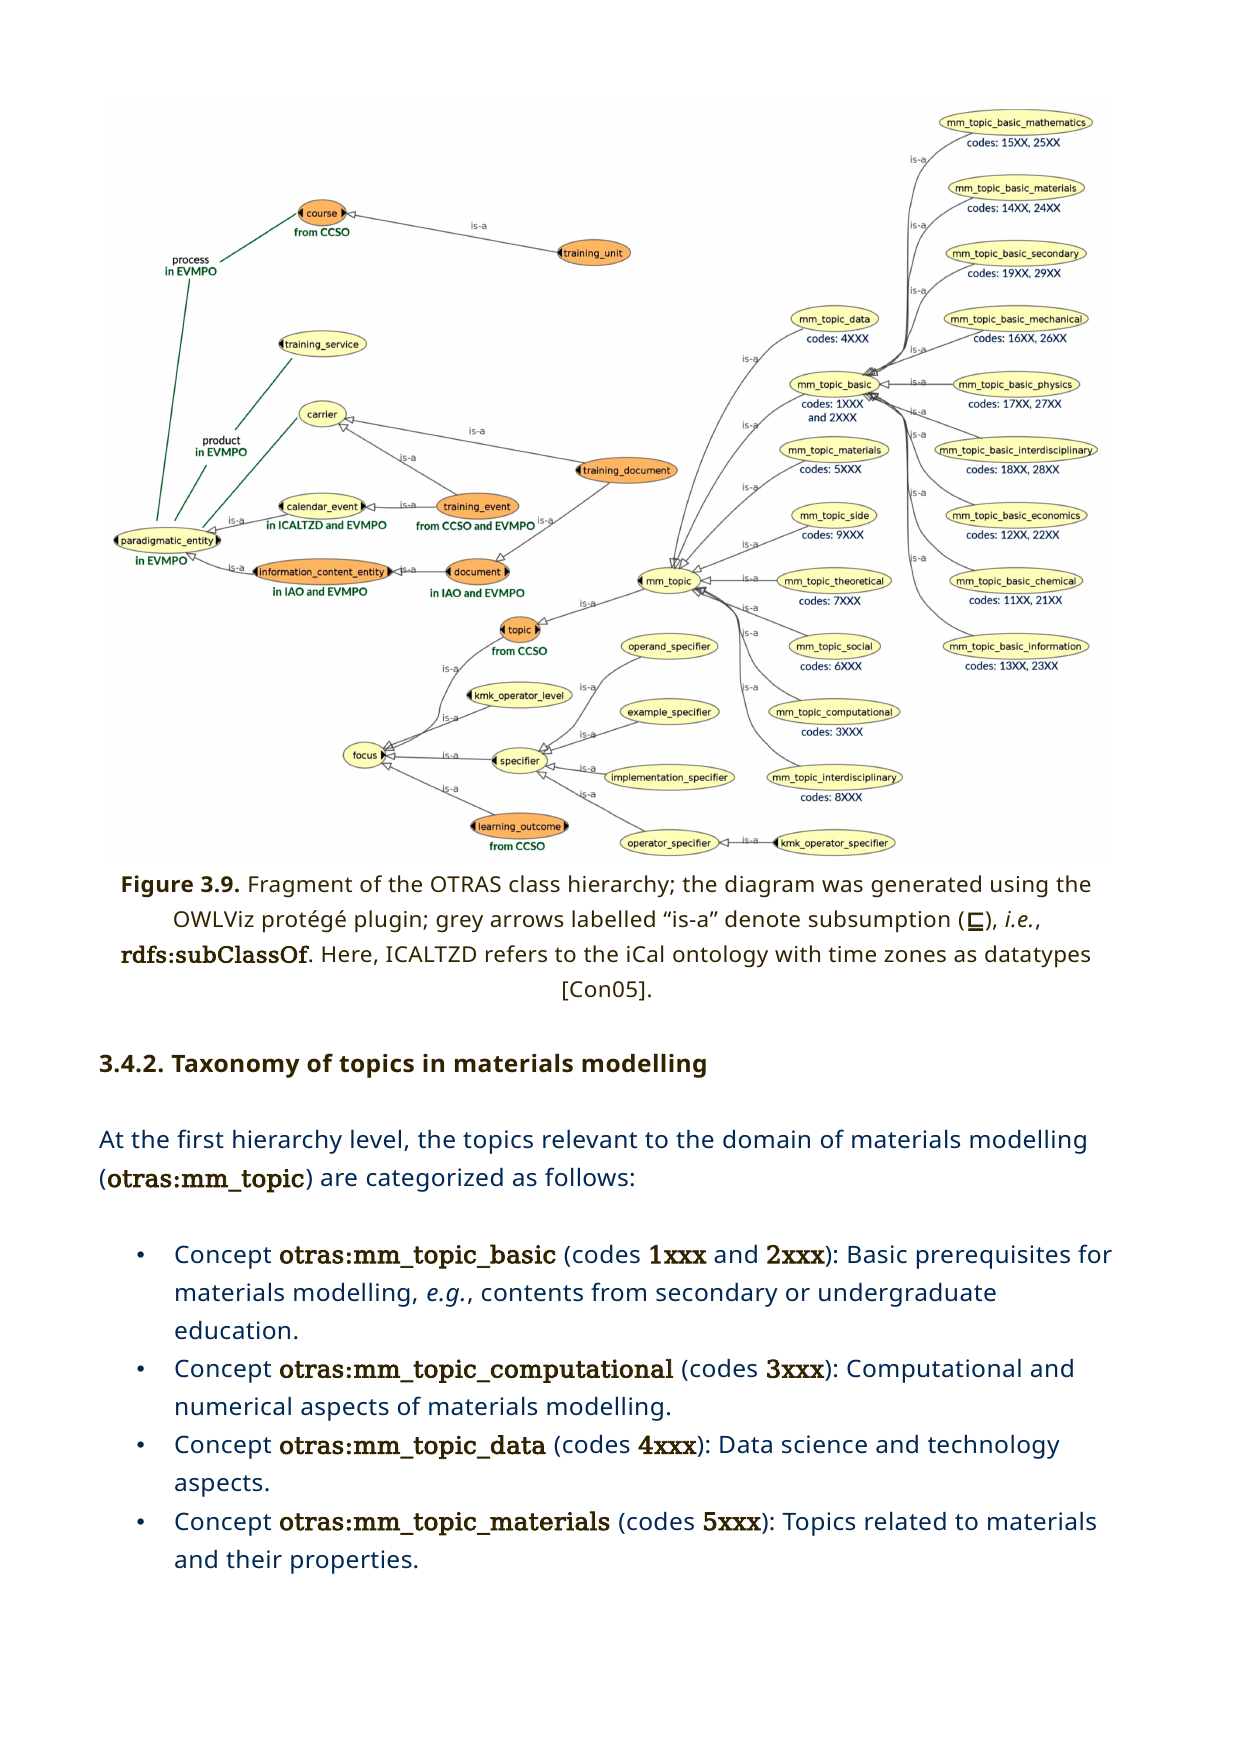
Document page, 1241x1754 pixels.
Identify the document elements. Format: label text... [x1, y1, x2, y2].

list Concept otras:mm_topic_computational (codes 3xxx): Computational and numerical aspects of materials modelling. [136, 1352, 1114, 1422]
text At the first hierarchy level, the topics relevant to the domain of materials modelling (otras:mm_topic) are categorized as follows: [99, 1123, 1114, 1194]
list Concept otras:mm_topic_basic (codes 1xxx and 2xxx): Basic prerequisites for materials modelling, e.g., contents from secondary or undergraduate education. [136, 1237, 1114, 1346]
text 3.4.2. Taxonomy of topics in materials modelling [99, 1047, 1114, 1079]
list Concept otras:mm_topic_data (codes 4xxx): Data science and technology aspects. [136, 1428, 1114, 1499]
picture [106, 98, 1107, 864]
list Concept otras:mm_topic_materials (codes 5xxx): Topics related to materials and their properties. [136, 1504, 1114, 1575]
text Figure 3.9. Fragment of the OTRAS class hierarchy; the diagram was generated using the OWLViz protégé plugin; grey arrows labelled “is-a” denote subsumption (⊑), i.e., rdfs:subClassOf. Here, ICALTZD refers to the iCal ontology with time zones as datatypes [Con05]. [99, 869, 1114, 1004]
